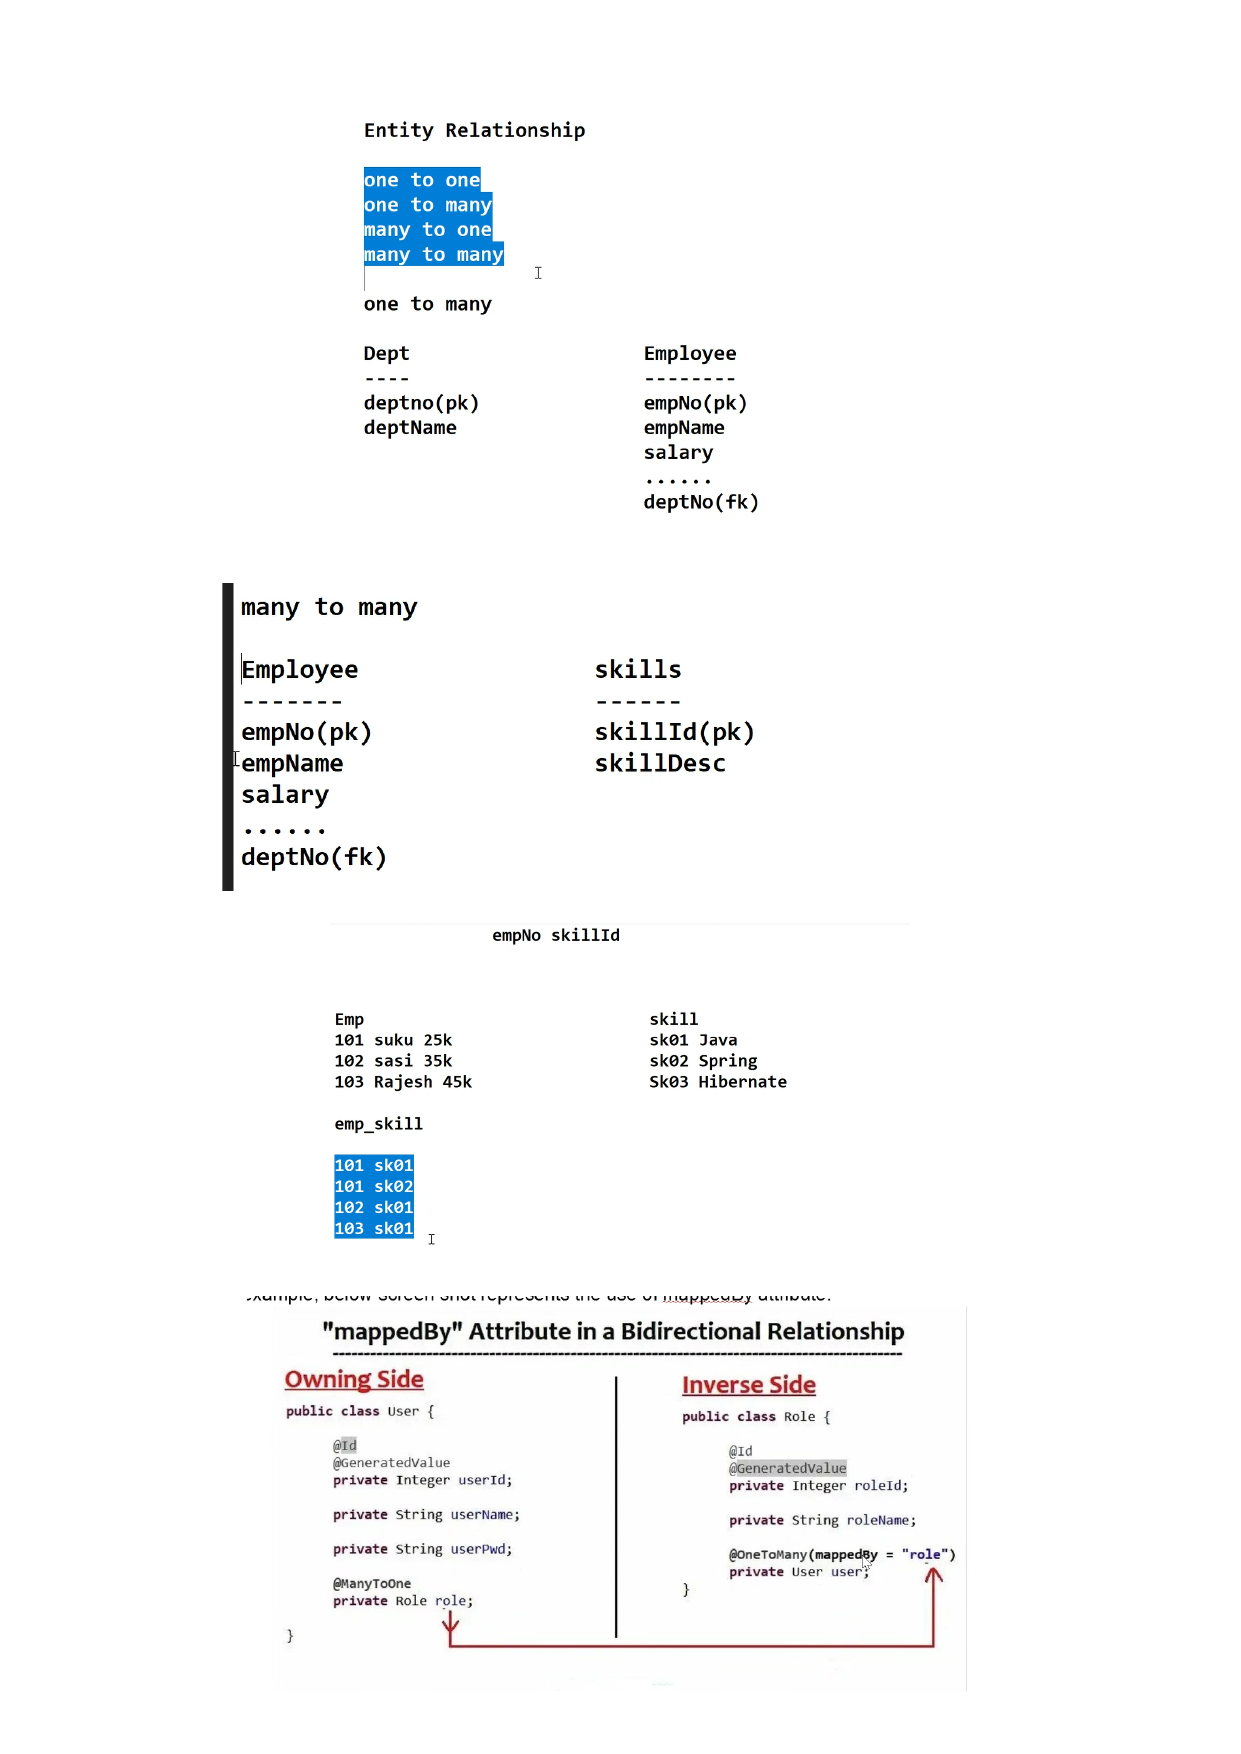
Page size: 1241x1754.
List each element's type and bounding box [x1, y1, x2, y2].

picture [330, 923, 910, 1267]
picture [222, 583, 828, 891]
picture [247, 1296, 994, 1691]
picture [360, 118, 880, 550]
